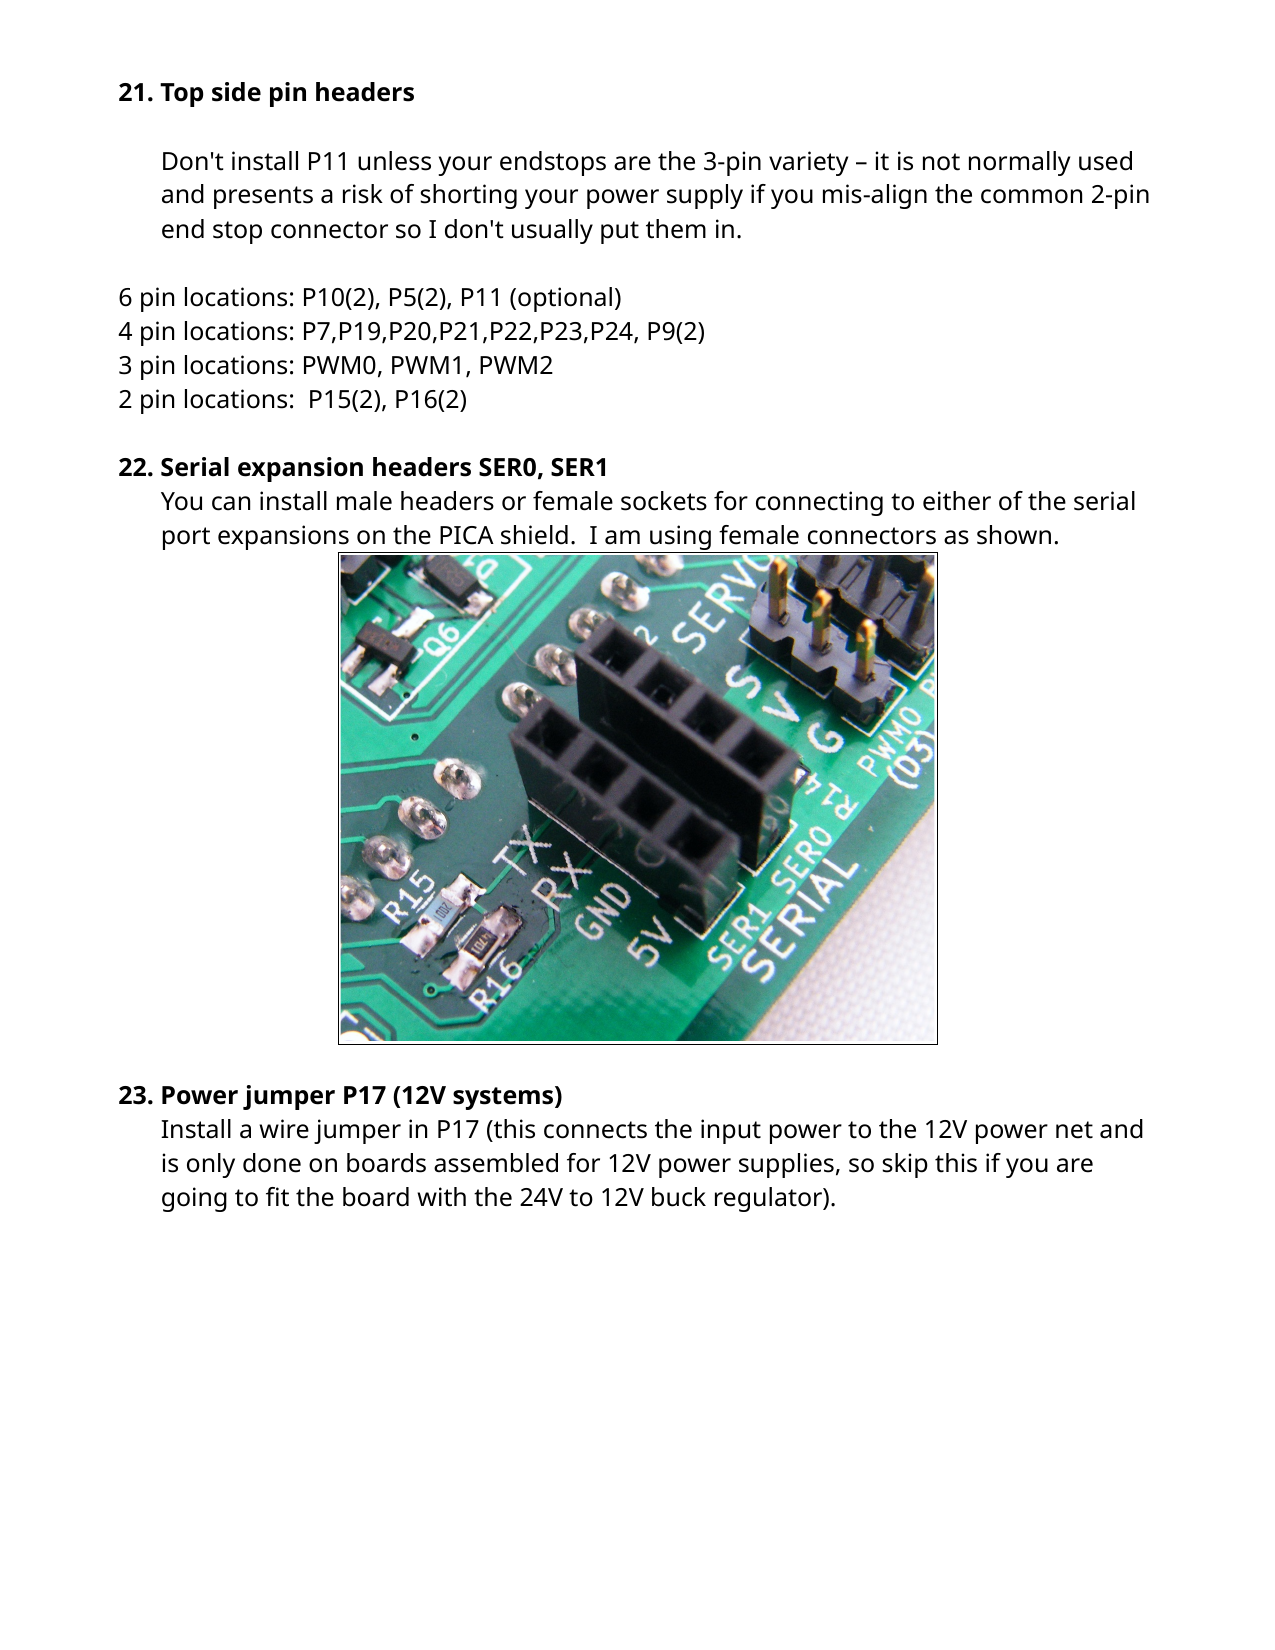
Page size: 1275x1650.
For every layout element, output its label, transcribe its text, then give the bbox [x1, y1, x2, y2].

text 2 pin locations: P15(2), P16(2) [118, 382, 1157, 416]
text Don't install P11 unless your endstops are the 3-pin variety – it is not normally used and presents a risk of shorting your power supply if you mis-align the common 2-pin end stop connector so I don't usually put them in. [161, 143, 1157, 245]
text 4 pin locations: P7,P19,P20,P21,P22,P23,P24, P9(2) [118, 313, 1157, 347]
text 23. Power jumper P17 (12V systems) [118, 1078, 1157, 1112]
text 22. Serial expansion headers SER0, SER1 [118, 450, 1157, 484]
text 21. Top side pin headers [118, 75, 1157, 109]
text 3 pin locations: PWM0, PWM1, PWM2 [118, 347, 1157, 382]
text You can install male headers or female sockets for connecting to either of the serial port expansions on the PICA shield. I am using female connectors as shown. [161, 484, 1157, 552]
text Install a wire jumper in P17 (this connects the input power to the 12V power net and is only done on boards assembled for 12V power supplies, so skip this if you are going to fit the board with the 24V to 12V buck regulator). [161, 1112, 1157, 1214]
picture [340, 555, 935, 1041]
text 6 pin locations: P10(2), P5(2), P11 (optional) [118, 279, 1157, 313]
